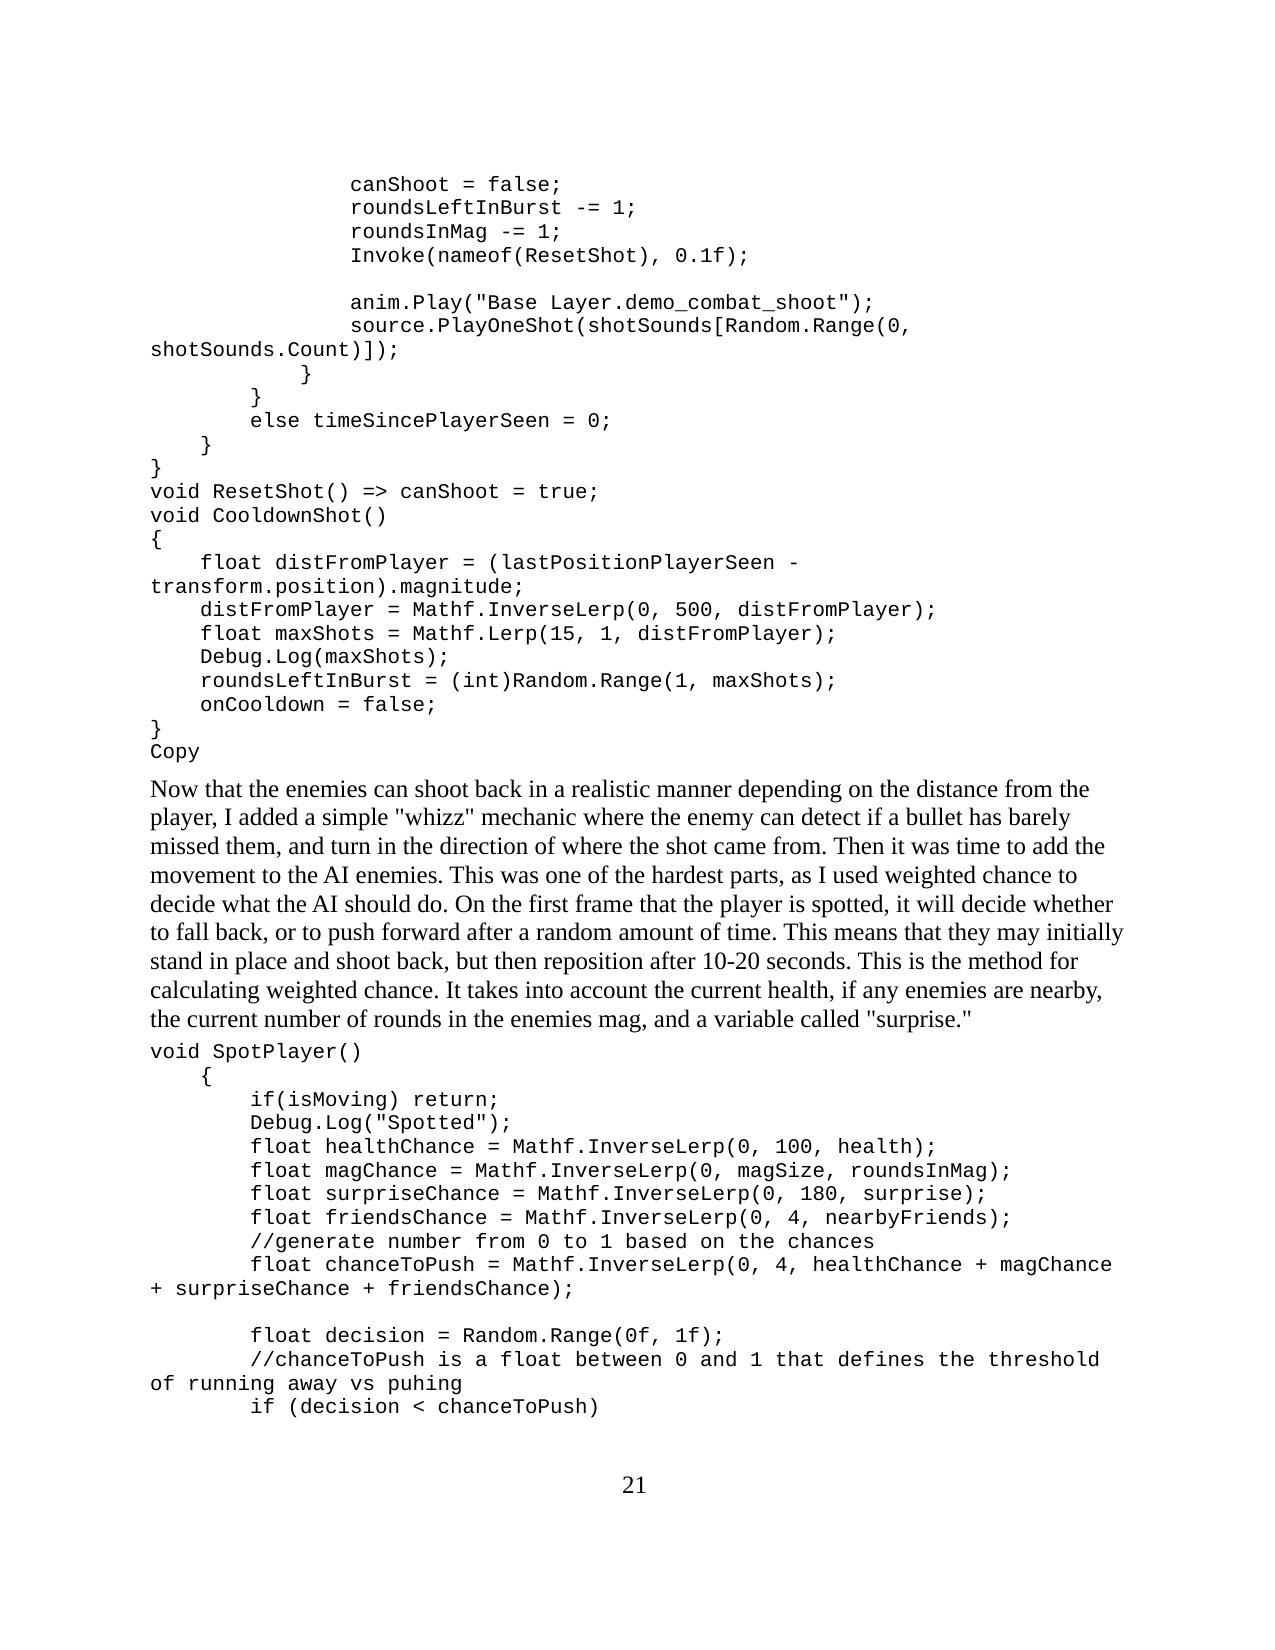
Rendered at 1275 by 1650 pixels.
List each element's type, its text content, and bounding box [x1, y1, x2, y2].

text float surpriseChance = Mathf.InverseLerp(0, 180, surprise); [150, 1183, 1125, 1207]
text canShoot = false; [150, 174, 1125, 197]
text } [150, 434, 1125, 457]
text float decision = Random.Range(0f, 1f); [150, 1325, 1125, 1349]
text Debug.Log("Spotted"); [150, 1112, 1125, 1136]
text float magChance = Mathf.InverseLerp(0, magSize, roundsInMag); [150, 1160, 1125, 1183]
text source.PlayOneShot(shotSounds[Random.Range(0, shotSounds.Count)]); [150, 316, 1125, 363]
text Invoke(nameof(ResetShot), 0.1f); [150, 244, 1125, 268]
text } [150, 386, 1125, 410]
text Now that the enemies can shoot back in a realistic manner depending on the distance from the player, I added a simple "whizz" mechanic where the enemy can detect if a bullet has barely missed them, and turn in the direction of where the shot came from. Then it was time to add the movement to the AI enemies. This was one of the hardest parts, as I used weighted chance to decide what the AI should do. On the first frame that the player is spotted, it will decide whether to fall back, or to push forward after a random amount of time. This means that they may initially stand in place and shoot back, but then reposition after 10-20 seconds. This is the method for calculating weighted chance. It takes into account the current health, if any enemies are nearby, the current number of rounds in the enemies mag, and a variable called "surprise." [150, 774, 1125, 1032]
text Copy [150, 741, 1125, 765]
text Debug.Log(maxShots); [150, 647, 1125, 670]
text onCooldown = false; [150, 694, 1125, 717]
text float healthChance = Mathf.InverseLerp(0, 100, health); [150, 1136, 1125, 1160]
text else timeSincePlayerSeen = 0; [150, 410, 1125, 434]
text float friendsChance = Mathf.InverseLerp(0, 4, nearbyFriends); [150, 1207, 1125, 1231]
text roundsLeftInBurst -= 1; [150, 197, 1125, 221]
text void ResetShot() => canShoot = true; [150, 481, 1125, 505]
text //chanceToPush is a float between 0 and 1 that defines the threshold of running away vs puhing [150, 1349, 1125, 1396]
text distFromPlayer = Mathf.InverseLerp(0, 500, distFromPlayer); [150, 599, 1125, 623]
text void SpotPlayer() [150, 1041, 1125, 1065]
text float chanceToPush = Mathf.InverseLerp(0, 4, healthChance + magChance + surpriseChance + friendsChance); [150, 1254, 1125, 1302]
text void CooldownShot() [150, 505, 1125, 528]
text if(isMoving) return; [150, 1089, 1125, 1112]
text anim.Play("Base Layer.demo_combat_shoot"); [150, 292, 1125, 316]
text { [150, 1065, 1125, 1089]
text float maxShots = Mathf.Lerp(15, 1, distFromPlayer); [150, 623, 1125, 647]
text //generate number from 0 to 1 based on the chances [150, 1231, 1125, 1254]
text roundsInMag -= 1; [150, 221, 1125, 244]
text } [150, 363, 1125, 386]
text float distFromPlayer = (lastPositionPlayerSeen - transform.position).magnitude; [150, 552, 1125, 599]
text } [150, 717, 1125, 741]
text { [150, 528, 1125, 552]
text } [150, 457, 1125, 481]
text if (decision < chanceToPush) [150, 1396, 1125, 1420]
text roundsLeftInBurst = (int)Random.Range(1, maxShots); [150, 670, 1125, 694]
